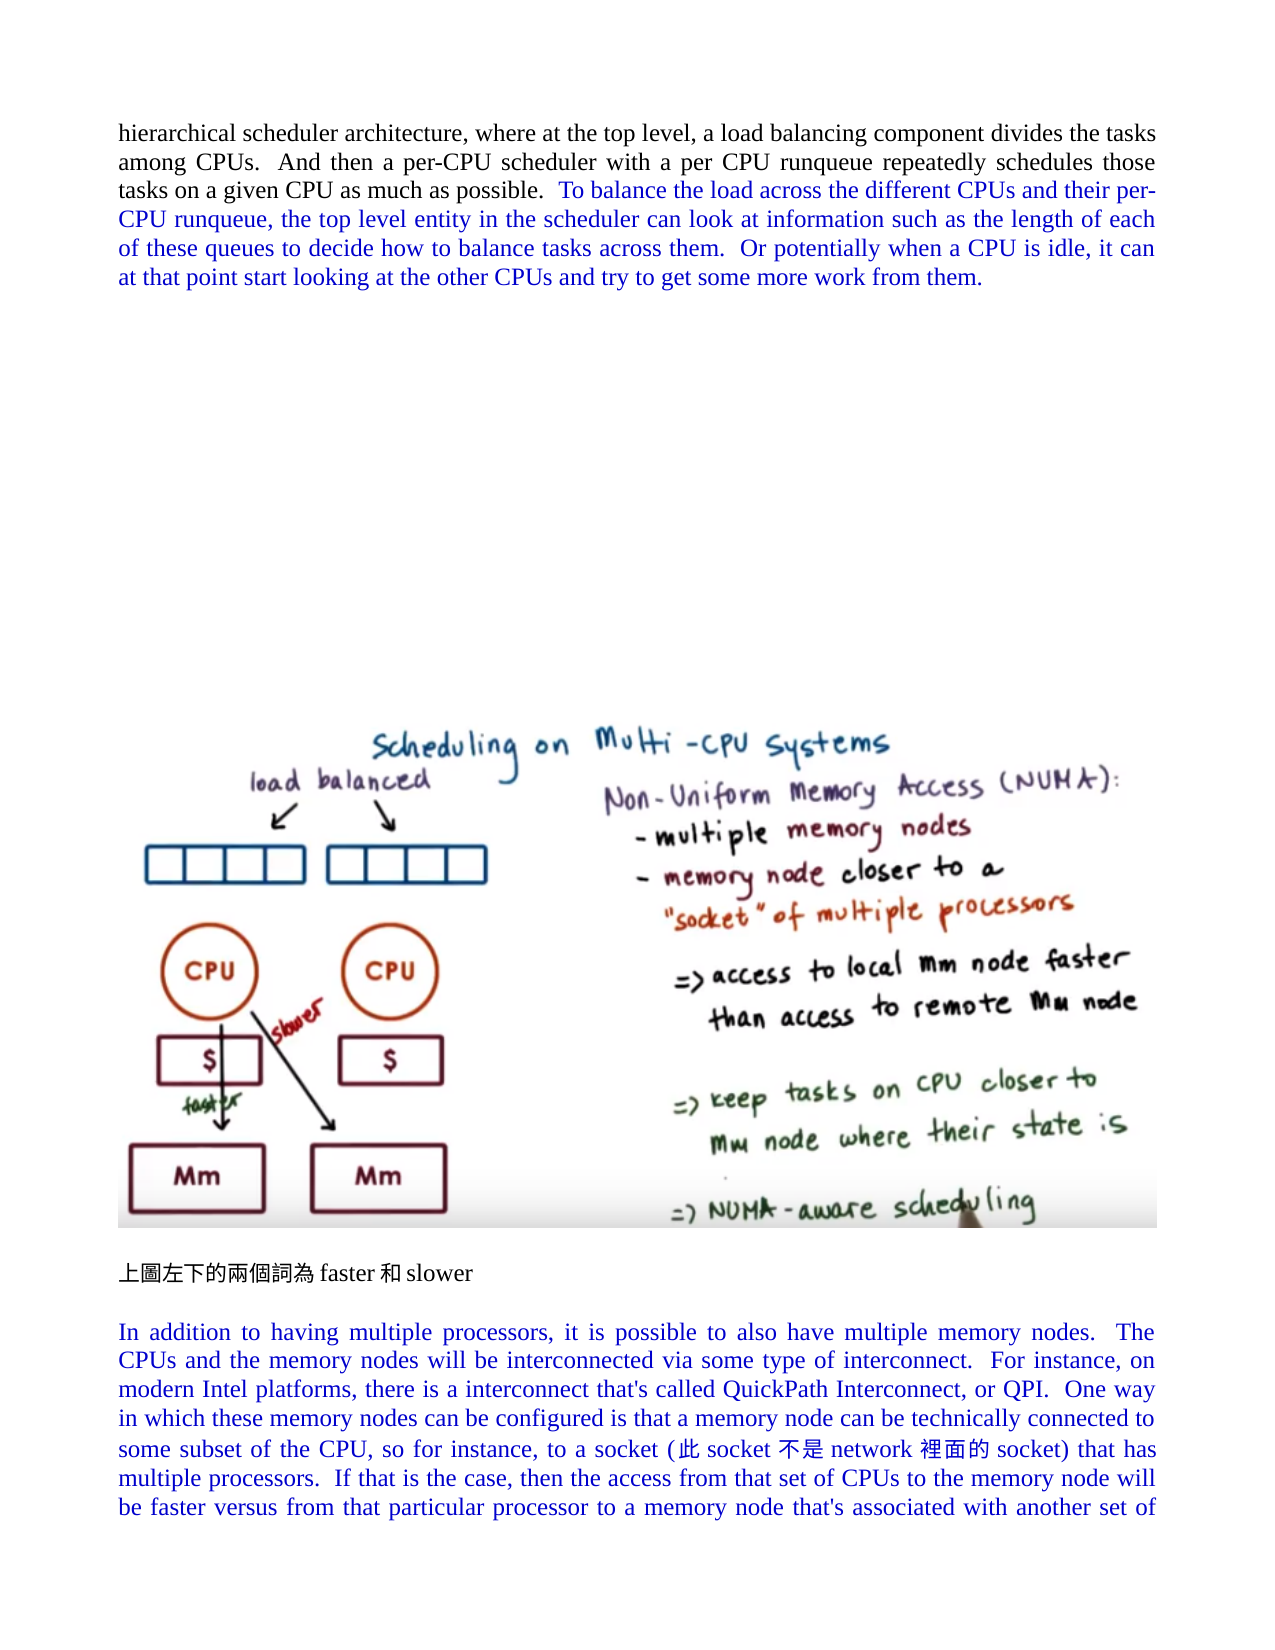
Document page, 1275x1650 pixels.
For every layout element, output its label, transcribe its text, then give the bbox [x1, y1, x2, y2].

text hierarchical scheduler architecture, where at the top level, a load balancing component divides the tasks among CPUs. And then a per-CPU scheduler with a per CPU runqueue repeatedly schedules those tasks on a given CPU as much as possible. To balance the load across the different CPUs and their per-CPU runqueue, the top level entity in the scheduler can look at information such as the length of each of these queues to decide how to balance tasks across them. Or potentially when a CPU is idle, it can at that point start looking at the other CPUs and try to get some more work from them. [118, 118, 1157, 291]
picture [118, 721, 1157, 1228]
text 上圖左下的兩個詞為faster和slower [118, 1256, 1157, 1288]
text In addition to having multiple processors, it is possible to also have multiple memory nodes. The CPUs and the memory nodes will be interconnected via some type of interconnect. For instance, on modern Intel platforms, there is a interconnect that's called QuickPath Interconnect, or QPI. One way in which these memory nodes can be configured is that a memory node can be technically connected to some subset of the CPU, so for instance, to a socket (此socket不是network裡面的socket) that has multiple processors. If that is the case, then the access from that set of CPUs to the memory node will be faster versus from that particular processor to a memory node that's associated with another set of [118, 1317, 1157, 1521]
